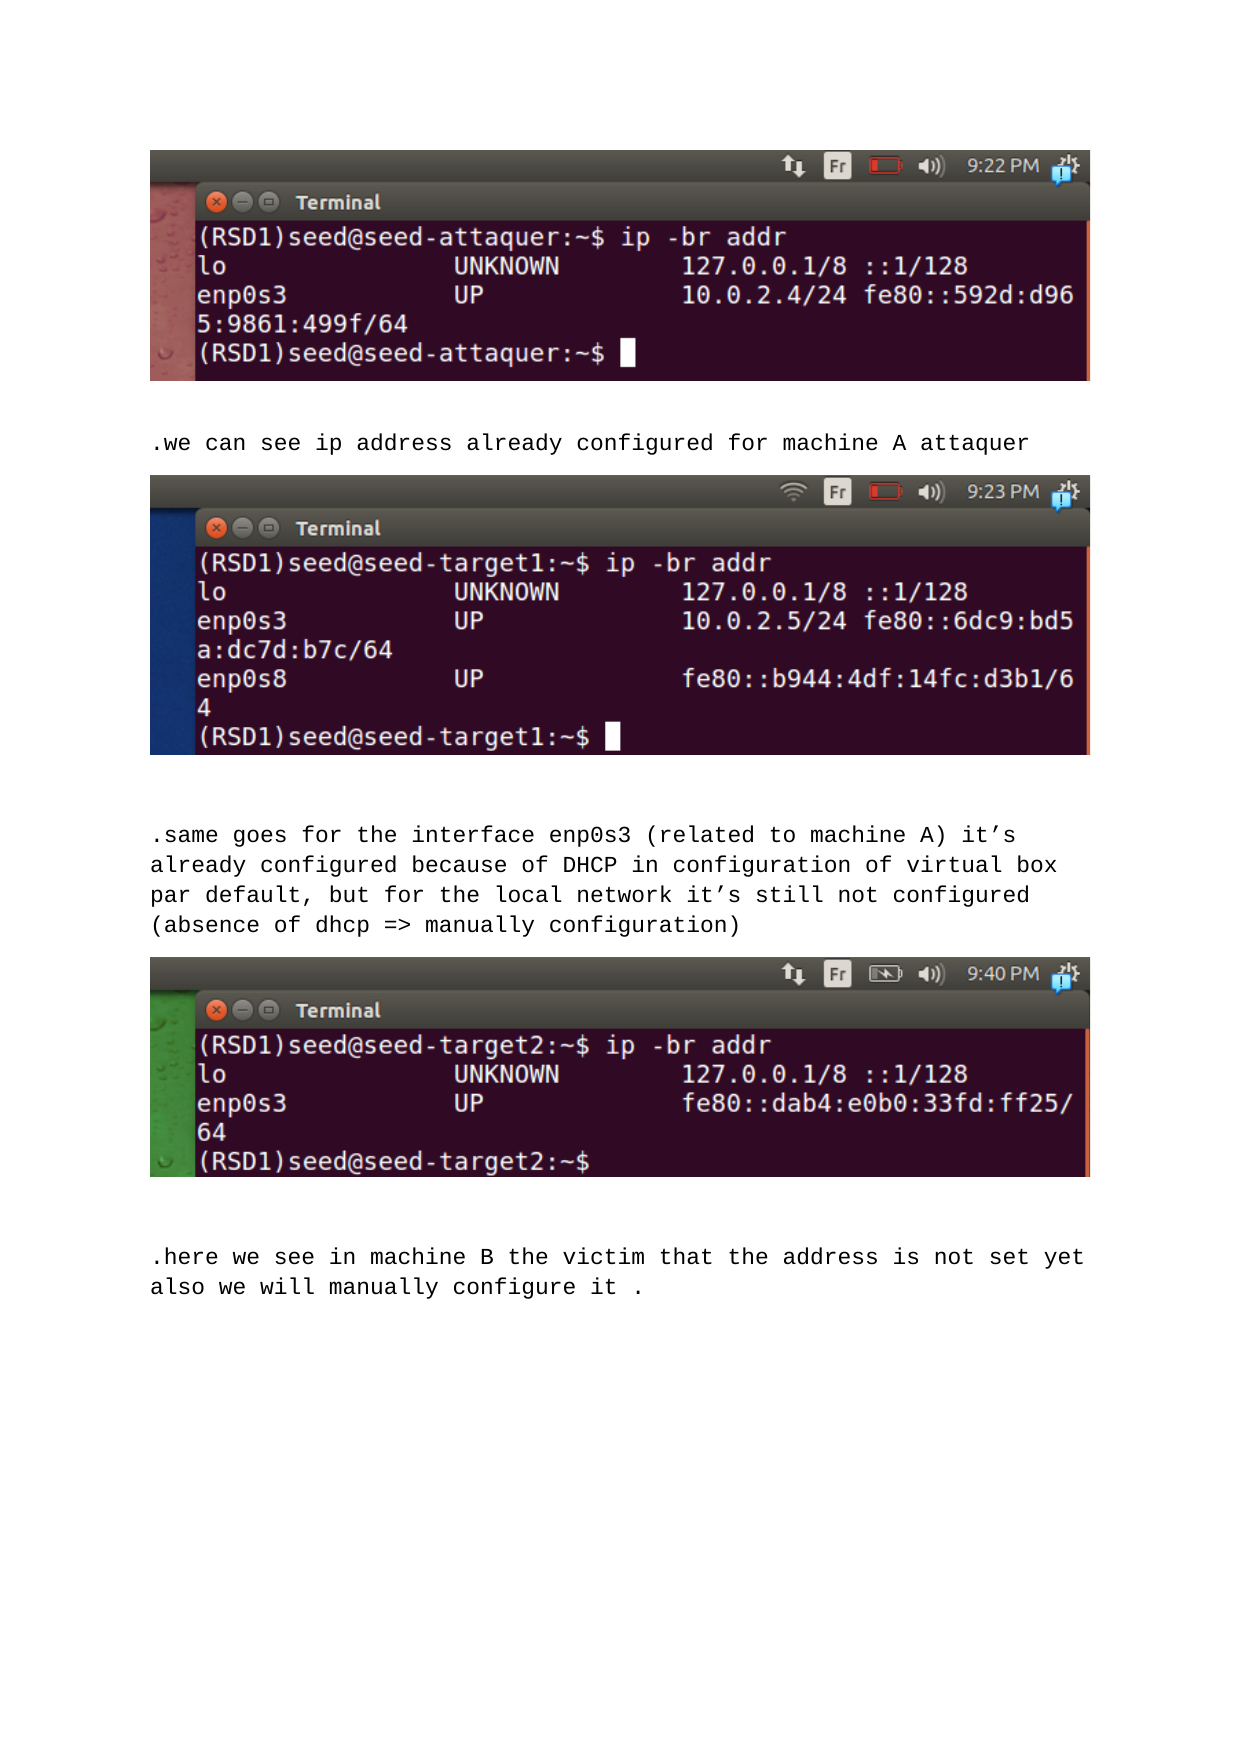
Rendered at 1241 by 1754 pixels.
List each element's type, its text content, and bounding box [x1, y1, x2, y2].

text .same goes for the interface enp0s3 (related to machine A) it’s already configured because of DHCP in configuration of virtual box par default, but for the local network it’s still not configured (absence of dhcp => manually configuration) [150, 824, 1090, 939]
picture [150, 957, 1091, 1177]
picture [150, 475, 1091, 755]
text .we can see ip address already configured for machine A attaquer [150, 431, 1090, 457]
picture [150, 150, 1091, 381]
text .here we see in machine B the victim that the address is not set yet also we will manually configure it . [150, 1245, 1090, 1301]
